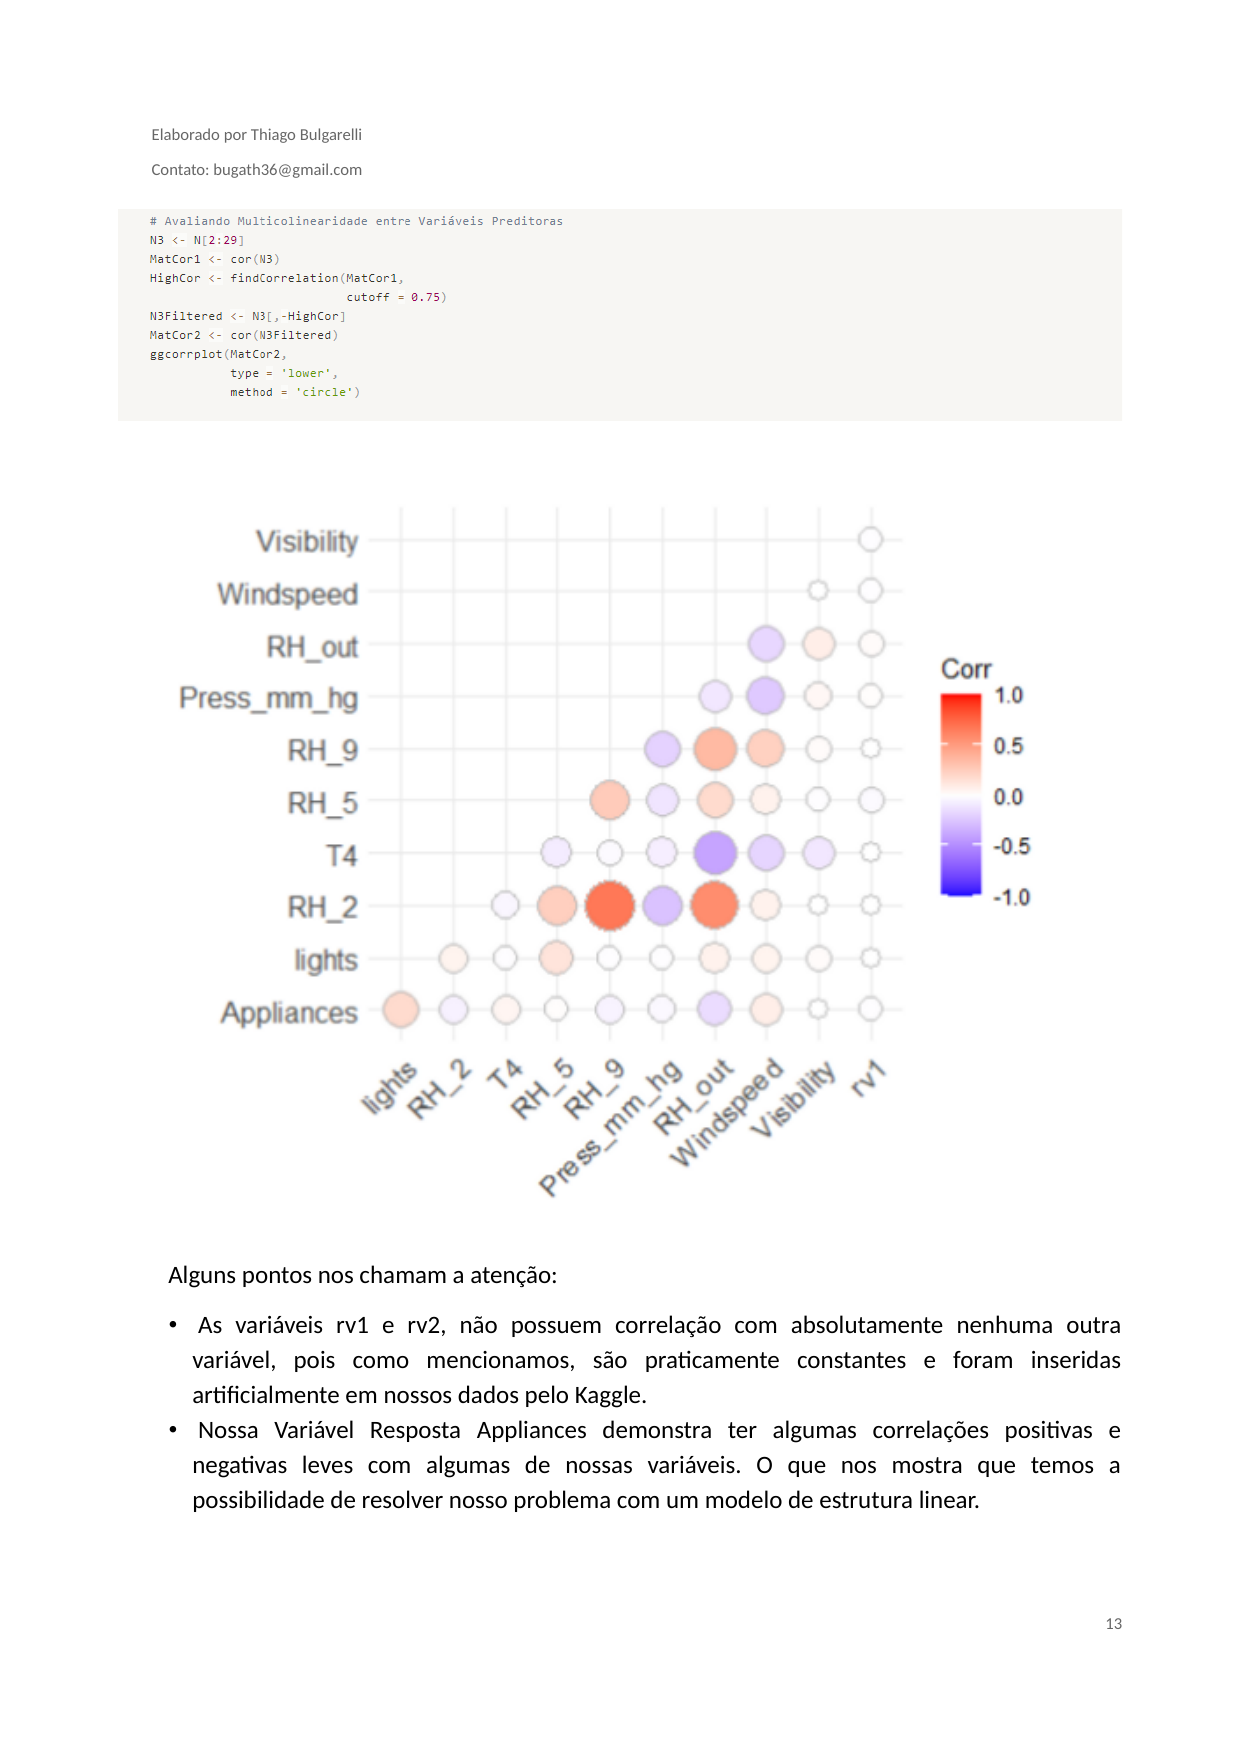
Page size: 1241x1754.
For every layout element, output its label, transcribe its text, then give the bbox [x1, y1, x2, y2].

list As variáveis rv1 e rv2, não possuem correlação com absolutamente nenhuma outra variável, pois como mencionamos, são praticamente constantes e foram inseridas artificialmente em nossos dados pelo Kaggle. [162, 1309, 1122, 1409]
text Alguns pontos nos chamam a atenção: [118, 1259, 1122, 1290]
picture [163, 474, 1077, 1206]
picture [118, 209, 1123, 421]
list Nossa Variável Resposta Appliances demonstra ter algumas correlações positivas e negativas leves com algumas de nossas variáveis. O que nos mostra que temos a possibilidade de resolver nosso problema com um modelo de estrutura linear. [162, 1414, 1122, 1514]
